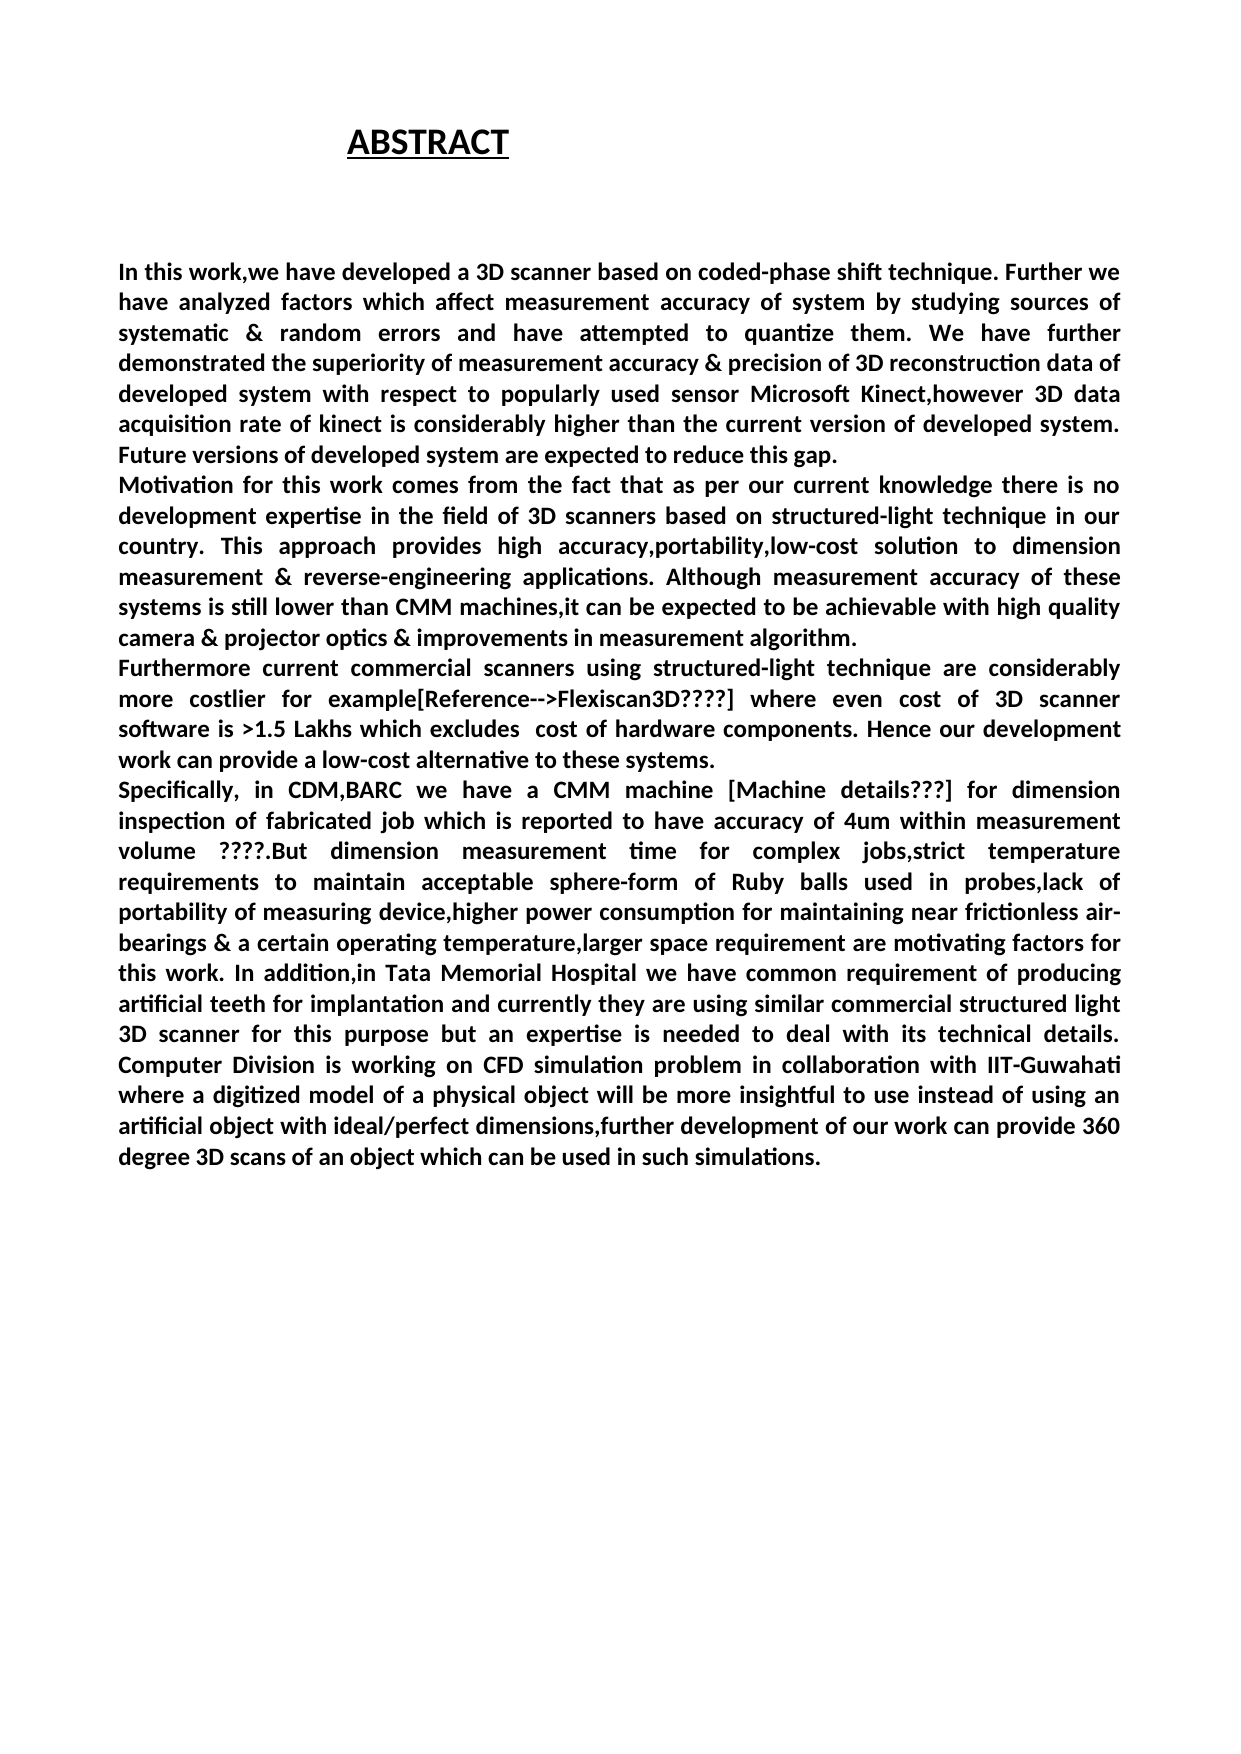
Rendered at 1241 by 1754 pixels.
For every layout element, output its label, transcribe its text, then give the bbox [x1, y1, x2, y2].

text ABSTRACT [118, 118, 1122, 164]
text Specifically, in CDM,BARC we have a CMM machine [Machine details???] for dimension inspection of fabricated job which is reported to have accuracy of 4um within measurement volume ????.But dimension measurement time for complex jobs,strict temperature requirements to maintain acceptable sphere-form of Ruby balls used in probes,lack of portability of measuring device,higher power consumption for maintaining near frictionless air-bearings & a certain operating temperature,larger space requirement are motivating factors for this work. In addition,in Tata Memorial Hospital we have common requirement of producing artificial teeth for implantation and currently they are using similar commercial structured light 3D scanner for this purpose but an expertise is needed to deal with its technical details. Computer Division is working on CFD simulation problem in collaboration with IIT-Guwahati where a digitized model of a physical object will be more insightful to use instead of using an artificial object with ideal/perfect dimensions,further development of our work can provide 360 degree 3D scans of an object which can be used in such simulations. [118, 774, 1122, 1171]
text Motivation for this work comes from the fact that as per our current knowledge there is no development expertise in the field of 3D scanners based on structured-light technique in our country. This approach provides high accuracy,portability,low-cost solution to dimension measurement & reverse-engineering applications. Although measurement accuracy of these systems is still lower than CMM machines,it can be expected to be achievable with high quality camera & projector optics & improvements in measurement algorithm. [118, 469, 1122, 652]
text Furthermore current commercial scanners using structured-light technique are considerably more costlier for example[Reference-->Flexiscan3D????] where even cost of 3D scanner software is >1.5 Lakhs which excludes cost of hardware components. Hence our development work can provide a low-cost alternative to these systems. [118, 652, 1122, 774]
text In this work,we have developed a 3D scanner based on coded-phase shift technique. Further we have analyzed factors which affect measurement accuracy of system by studying sources of systematic & random errors and have attempted to quantize them. We have further demonstrated the superiority of measurement accuracy & precision of 3D reconstruction data of developed system with respect to popularly used sensor Microsoft Kinect,however 3D data acquisition rate of kinect is considerably higher than the current version of developed system. Future versions of developed system are expected to reduce this gap. [118, 256, 1122, 469]
